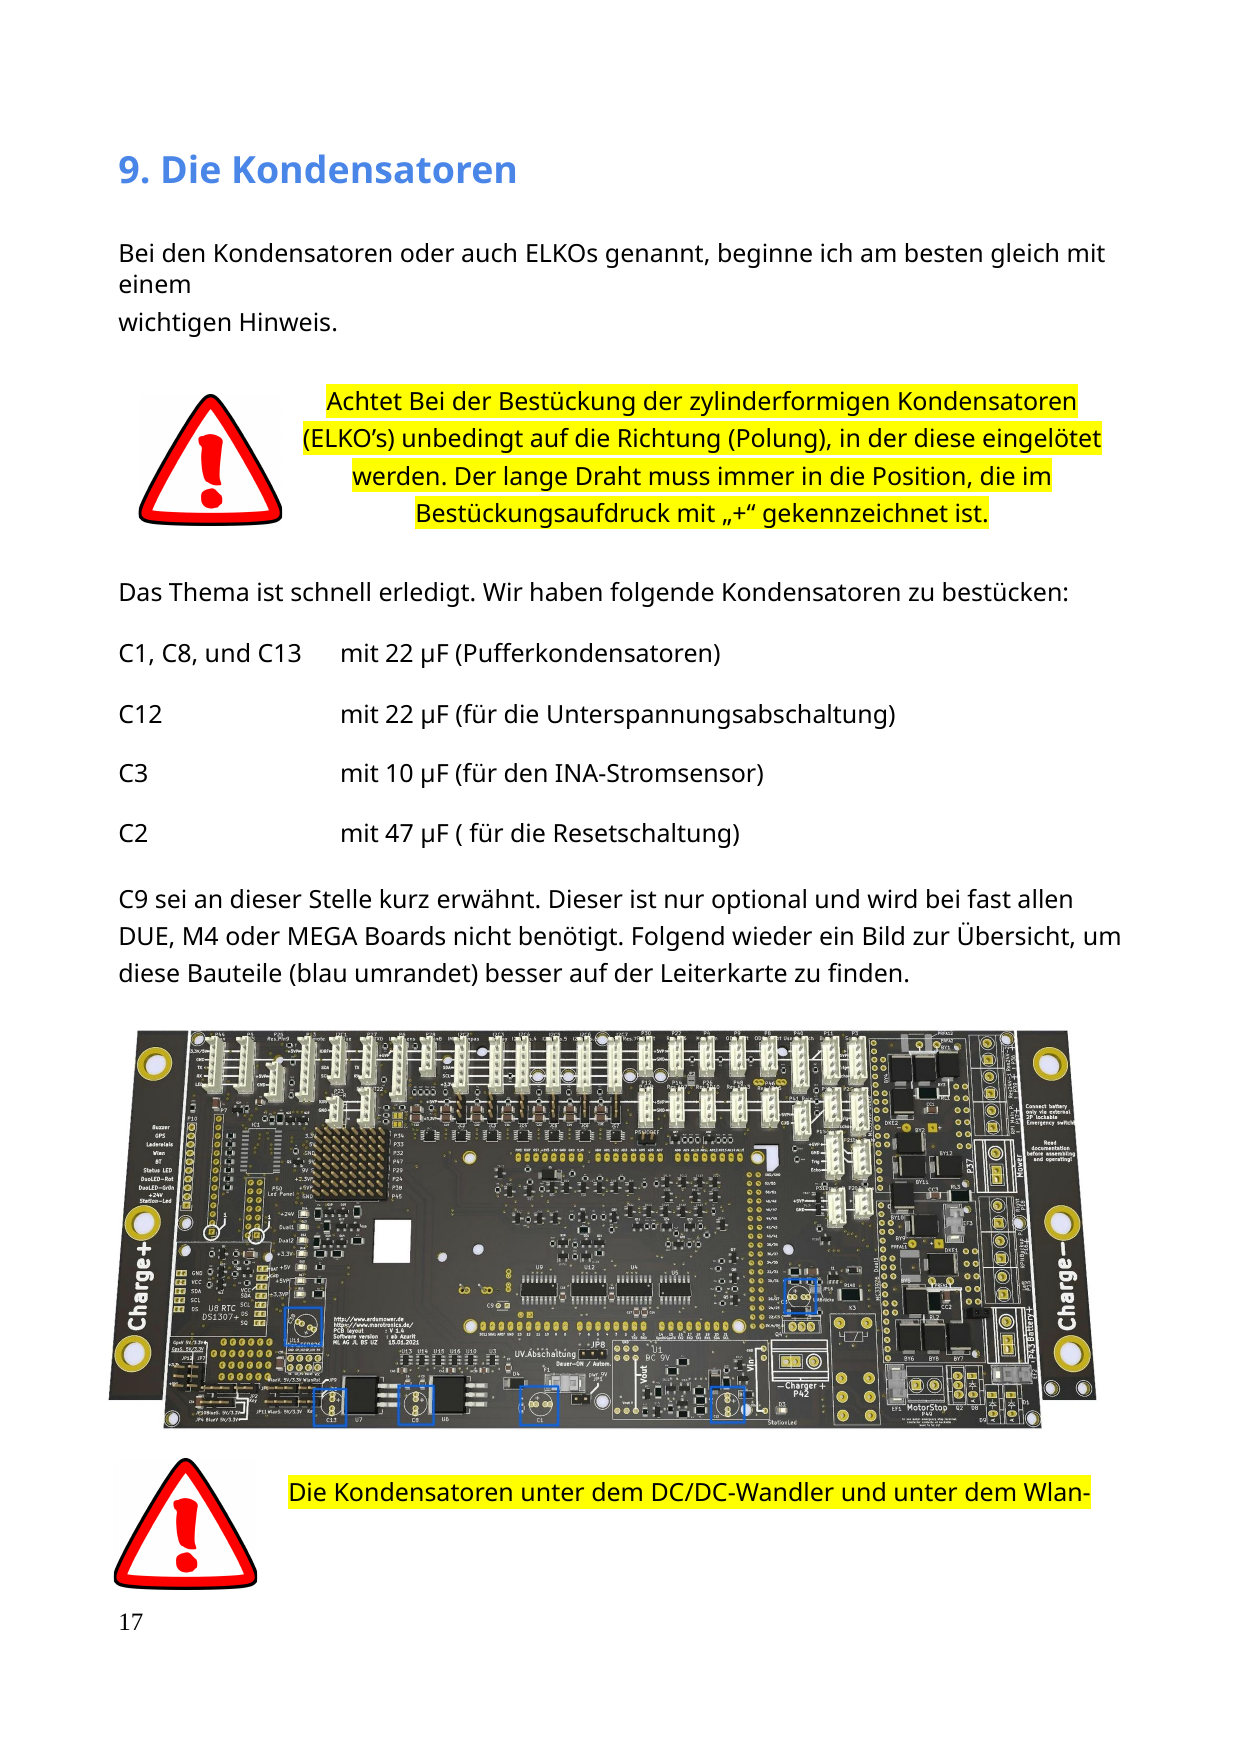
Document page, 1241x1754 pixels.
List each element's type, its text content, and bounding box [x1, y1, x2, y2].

text Die Kondensatoren unter dem DC/DC-Wandler und unter dem Wlan- [118, 990, 1122, 1509]
text C12 mit 22 µF (für die Unterspannungsabschaltung) [118, 699, 1122, 730]
text C3 mit 10 µF (für den INA-Stromsensor) [118, 758, 1122, 789]
text Das Thema ist schnell erledigt. Wir haben folgende Kondensatoren zu bestücken: [118, 577, 1122, 608]
text C2 mit 47 µF ( für die Resetschaltung) [118, 817, 1122, 848]
text C1, C8, und C13 mit 22 µF (Pufferkondensatoren) [118, 638, 1122, 669]
subtitle 9. Die Kondensatoren [118, 143, 1122, 194]
picture [102, 1022, 1107, 1435]
text wichtigen Hinweis. [118, 306, 1122, 337]
text Achtet Bei der Bestückung der zylinderformigen Kondensatoren (ELKO’s) unbedingt auf die Richtung (Polung), in der diese eingelötet werden. Der lange Draht muss immer in die Position, die im Bestückungsaufdruck mit „+“ gekennzeichnet ist. [118, 344, 1122, 530]
text C9 sei an dieser Stelle kurz erwähnt. Dieser ist nur optional und wird bei fast allen DUE, M4 oder MEGA Boards nicht benötigt. Folgend wieder ein Bild zur Übersicht, um diese Bauteile (blau umrandet) besser auf der Leiterkarte zu finden. [118, 878, 1122, 990]
text Bei den Kondensatoren oder auch ELKOs genannt, beginne ich am besten gleich mit einem [118, 238, 1122, 300]
picture [138, 394, 283, 526]
picture [113, 1458, 258, 1590]
